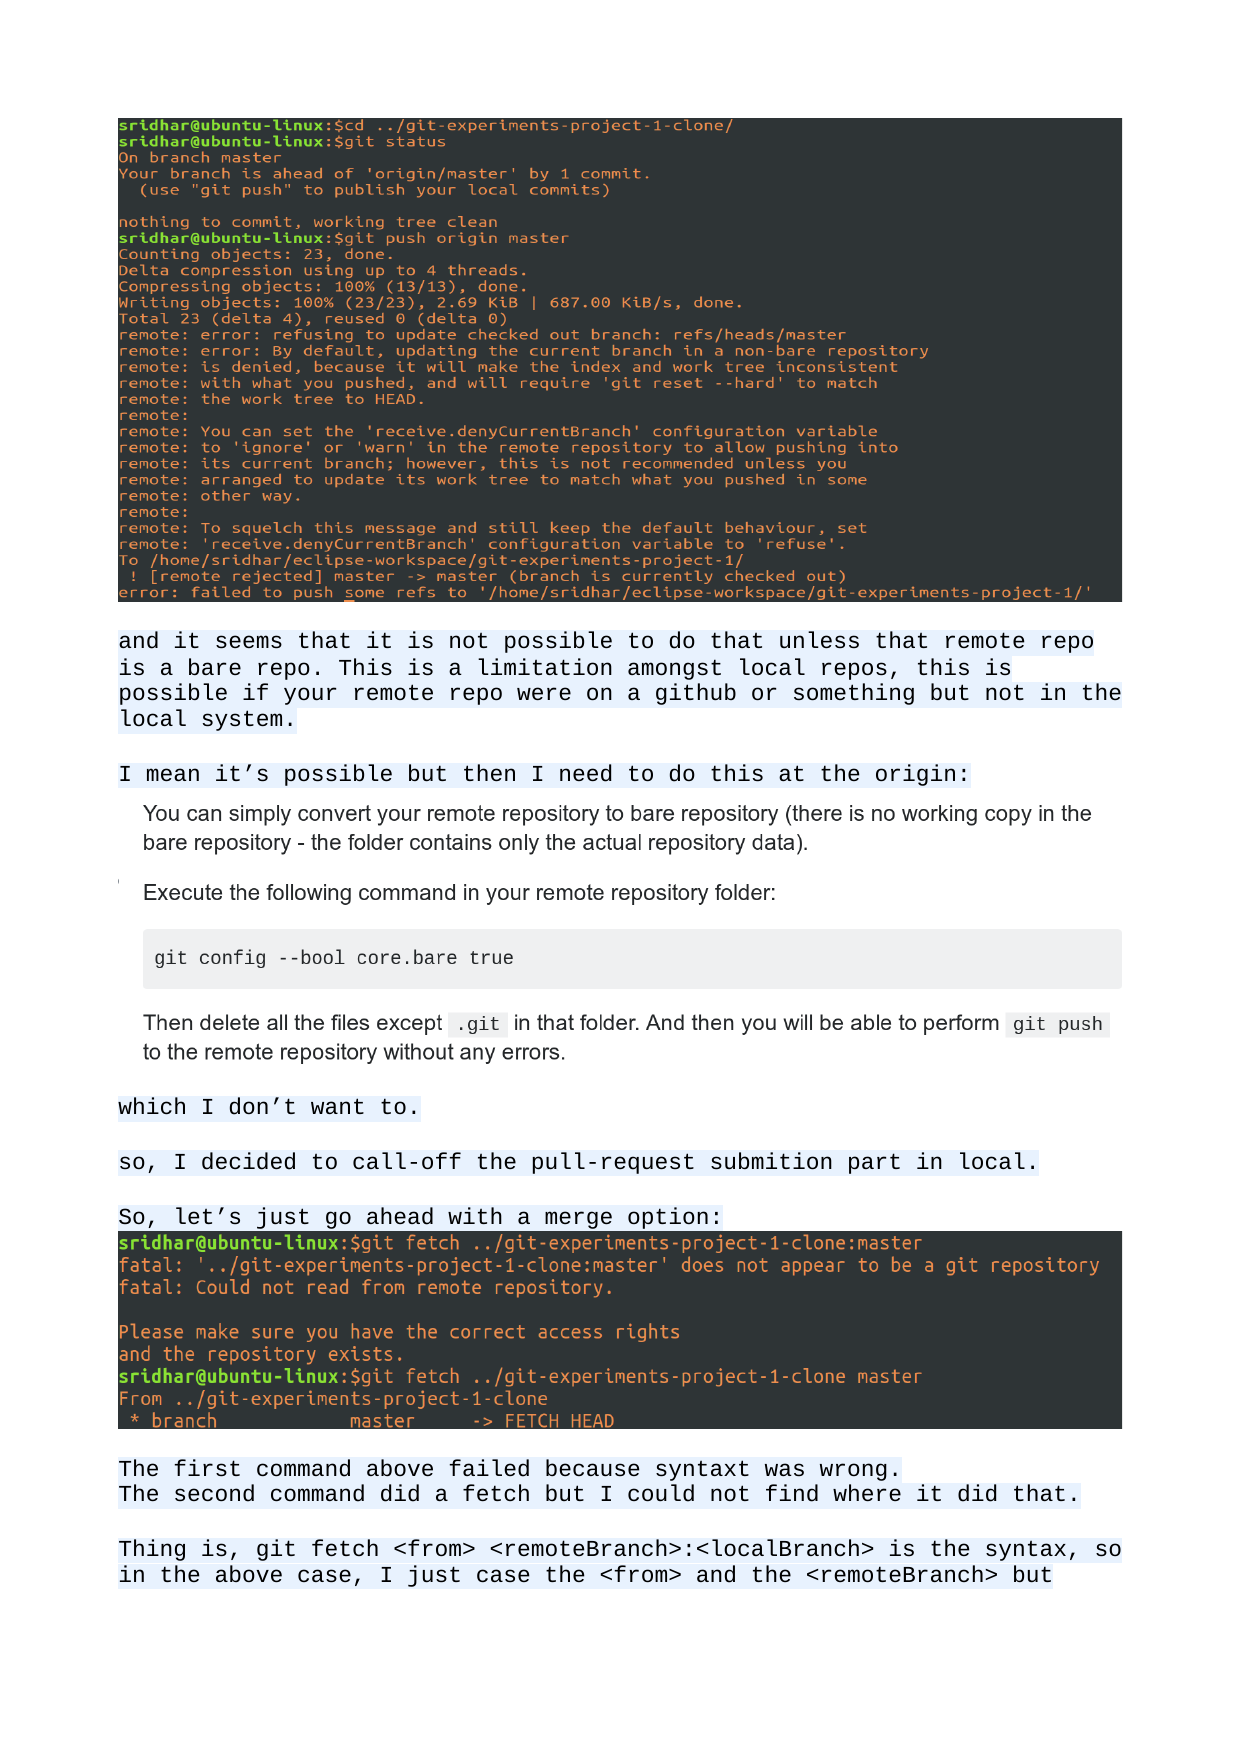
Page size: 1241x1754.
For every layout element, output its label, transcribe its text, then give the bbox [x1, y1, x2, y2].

text which I don’t want to. [118, 1096, 1122, 1122]
text The second command did a fetch but I could not find where it did that. [118, 1483, 1122, 1509]
text So, let’s just go ahead with a merge option: [118, 1205, 1122, 1231]
picture [118, 118, 1123, 602]
text Thing is, git fetch <from> <remoteBranch>:<localBranch> is the syntax, so in the above case, I just case the <from> and the <remoteBranch> but [118, 1537, 1122, 1589]
text The first command above failed because syntaxt was wrong. [118, 1457, 1122, 1483]
text I mean it’s possible but then I need to do this at the origin: [118, 762, 1122, 788]
picture [118, 1231, 1123, 1429]
text and it seems that it is not possible to do that unless that remote repo is a bare repo. This is a limitation amongst local repos, this is possible if your remote repo were on a github or something but not in the local system. [118, 630, 1122, 734]
text so, I decided to call-off the pull-request submition part in local. [118, 1150, 1122, 1176]
picture [118, 788, 1123, 1067]
